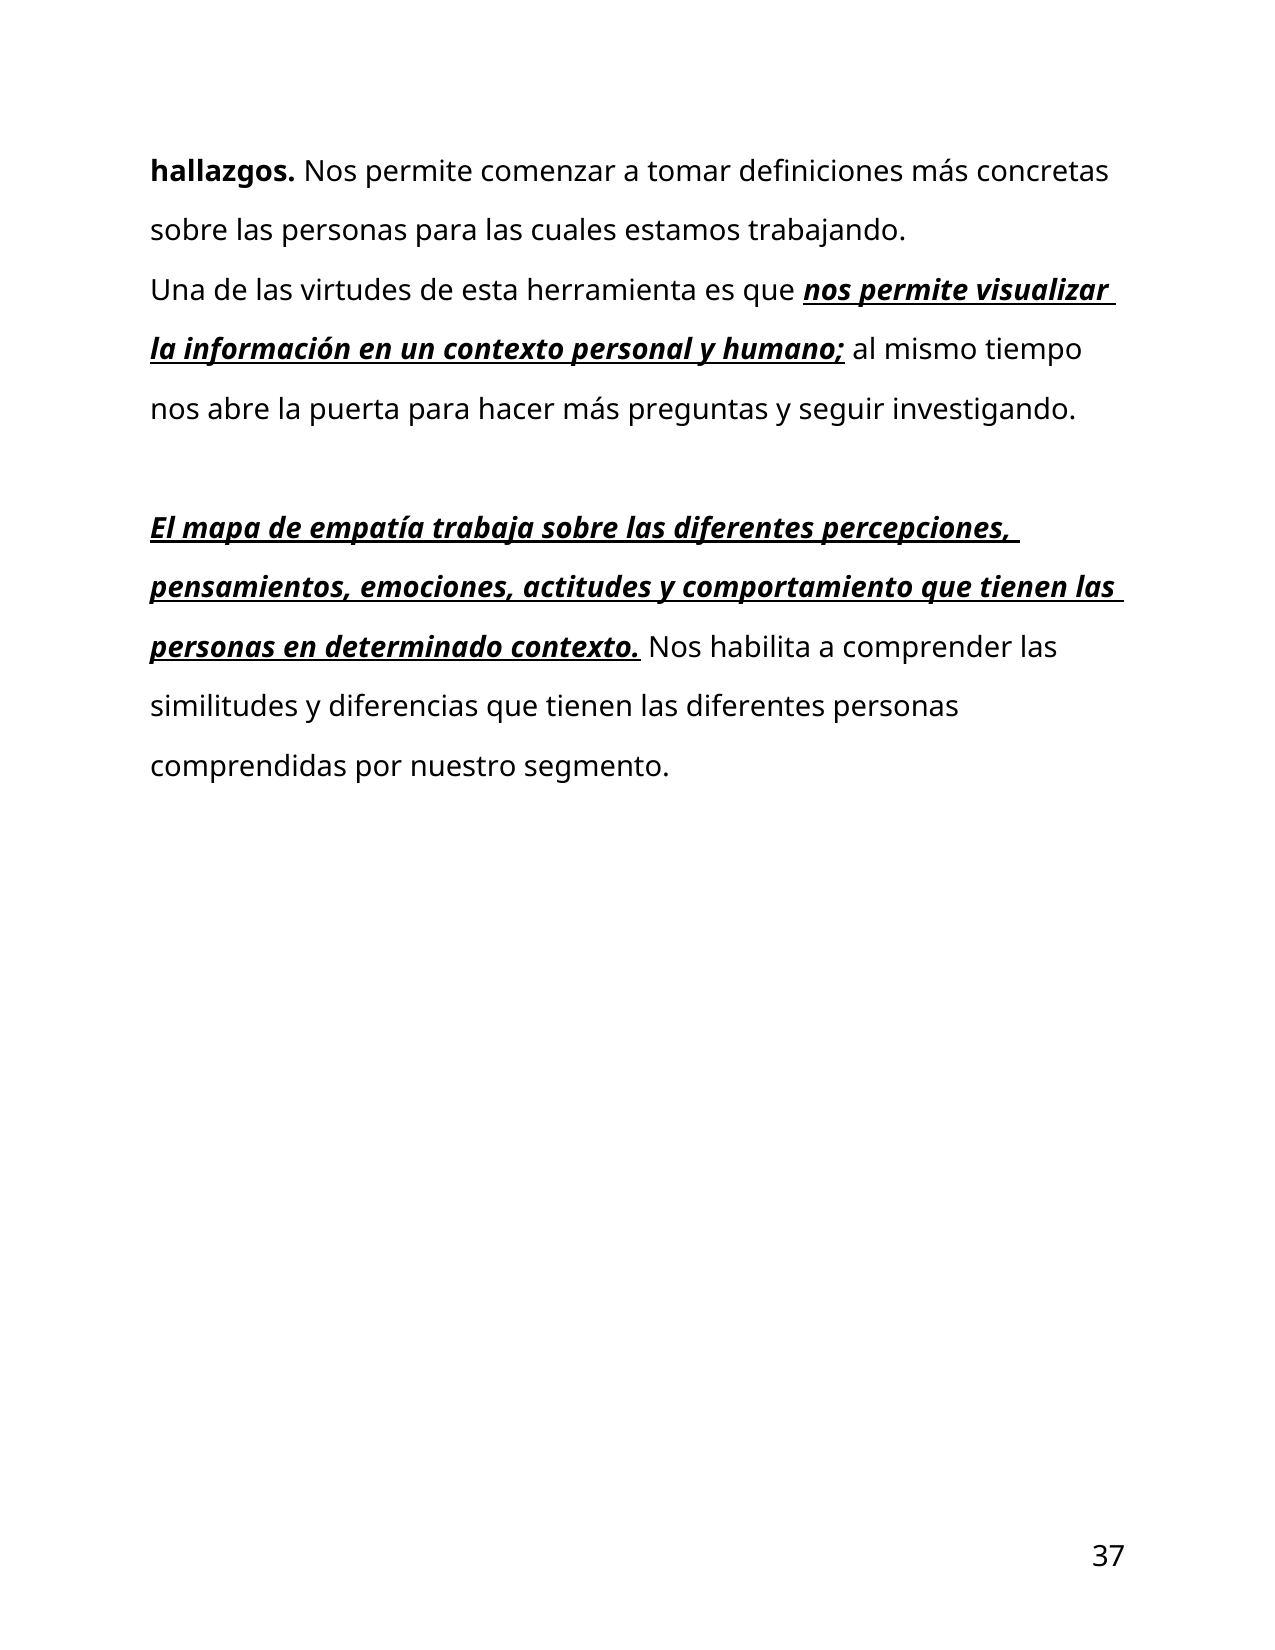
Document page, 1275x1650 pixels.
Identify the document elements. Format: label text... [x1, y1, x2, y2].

text hallazgos. Nos permite comenzar a tomar definiciones más concretas sobre las personas para las cuales estamos trabajando. [150, 150, 1125, 249]
text Una de las virtudes de esta herramienta es que nos permite visualizar la información en un contexto personal y humano; al mismo tiempo nos abre la puerta para hacer más preguntas y seguir investigando. [150, 269, 1125, 428]
text El mapa de empatía trabaja sobre las diferentes percepciones, pensamientos, emociones, actitudes y comportamiento que tienen las personas en determinado contexto. Nos habilita a comprender las similitudes y diferencias que tienen las diferentes personas comprendidas por nuestro segmento. [150, 507, 1125, 784]
